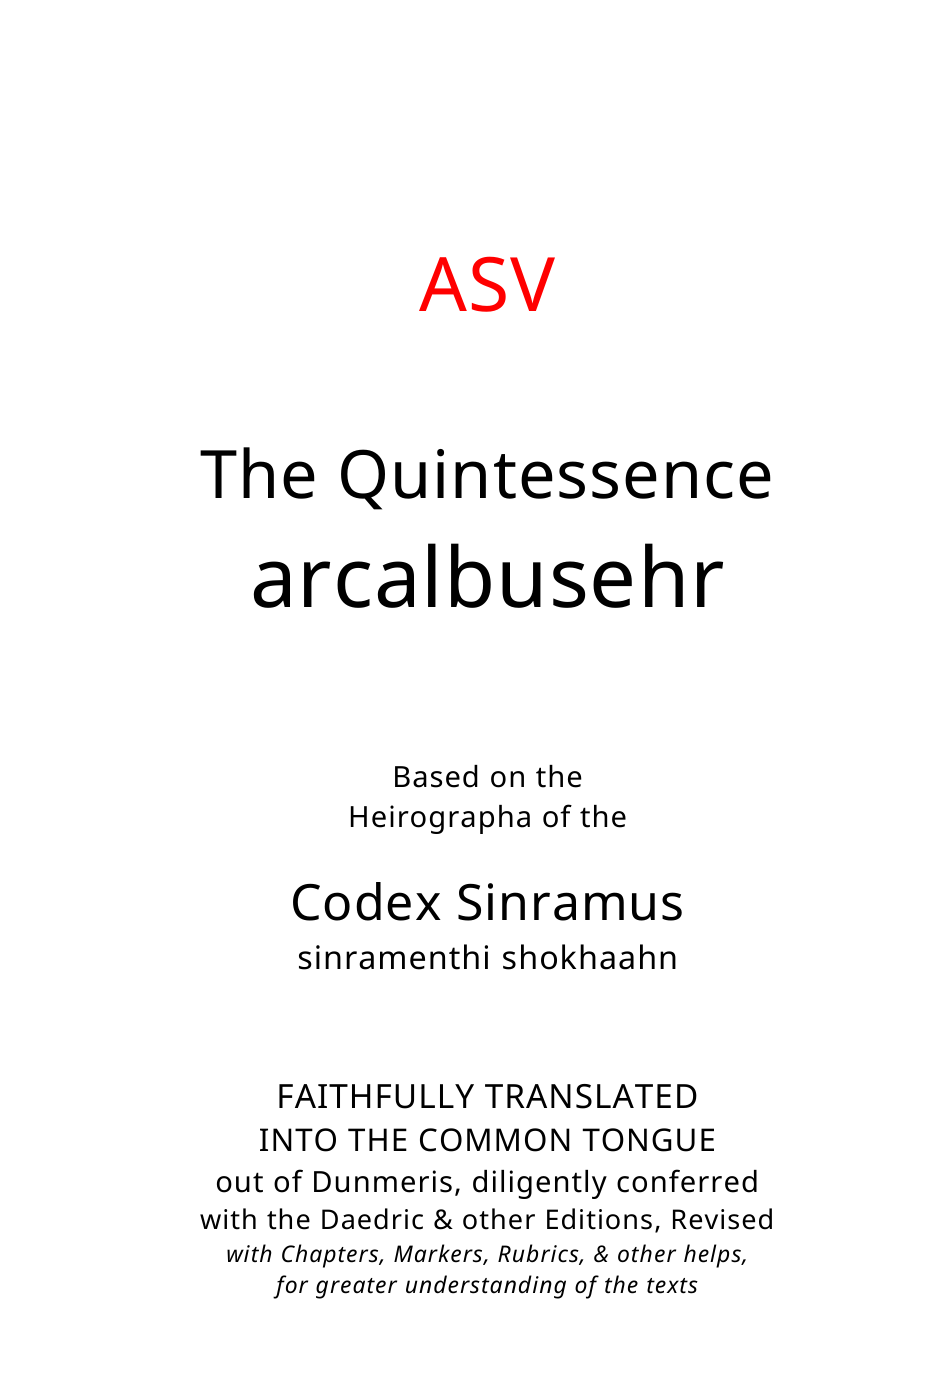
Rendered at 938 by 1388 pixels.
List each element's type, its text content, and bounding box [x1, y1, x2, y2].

text sinramenthi shokhaahn [112, 935, 862, 979]
text with Chapters, Markers, Rubrics, & other helps, [112, 1238, 862, 1269]
text with the Daedric & other Editions, Revised [112, 1201, 862, 1238]
text Based on the [112, 757, 862, 796]
text out of Dunmeris, diligently conferred [112, 1161, 862, 1201]
text arcalbusehr [112, 518, 862, 632]
text Heirographa of the [112, 796, 862, 836]
text ASV [112, 231, 862, 333]
text The Quintessence [112, 427, 862, 518]
text FAITHFULLY TRANSLATED [112, 1073, 862, 1118]
text for greater understanding of the texts [112, 1269, 862, 1300]
text Codex Sinramus [112, 867, 862, 935]
text INTO THE COMMON TONGUE [112, 1118, 862, 1161]
